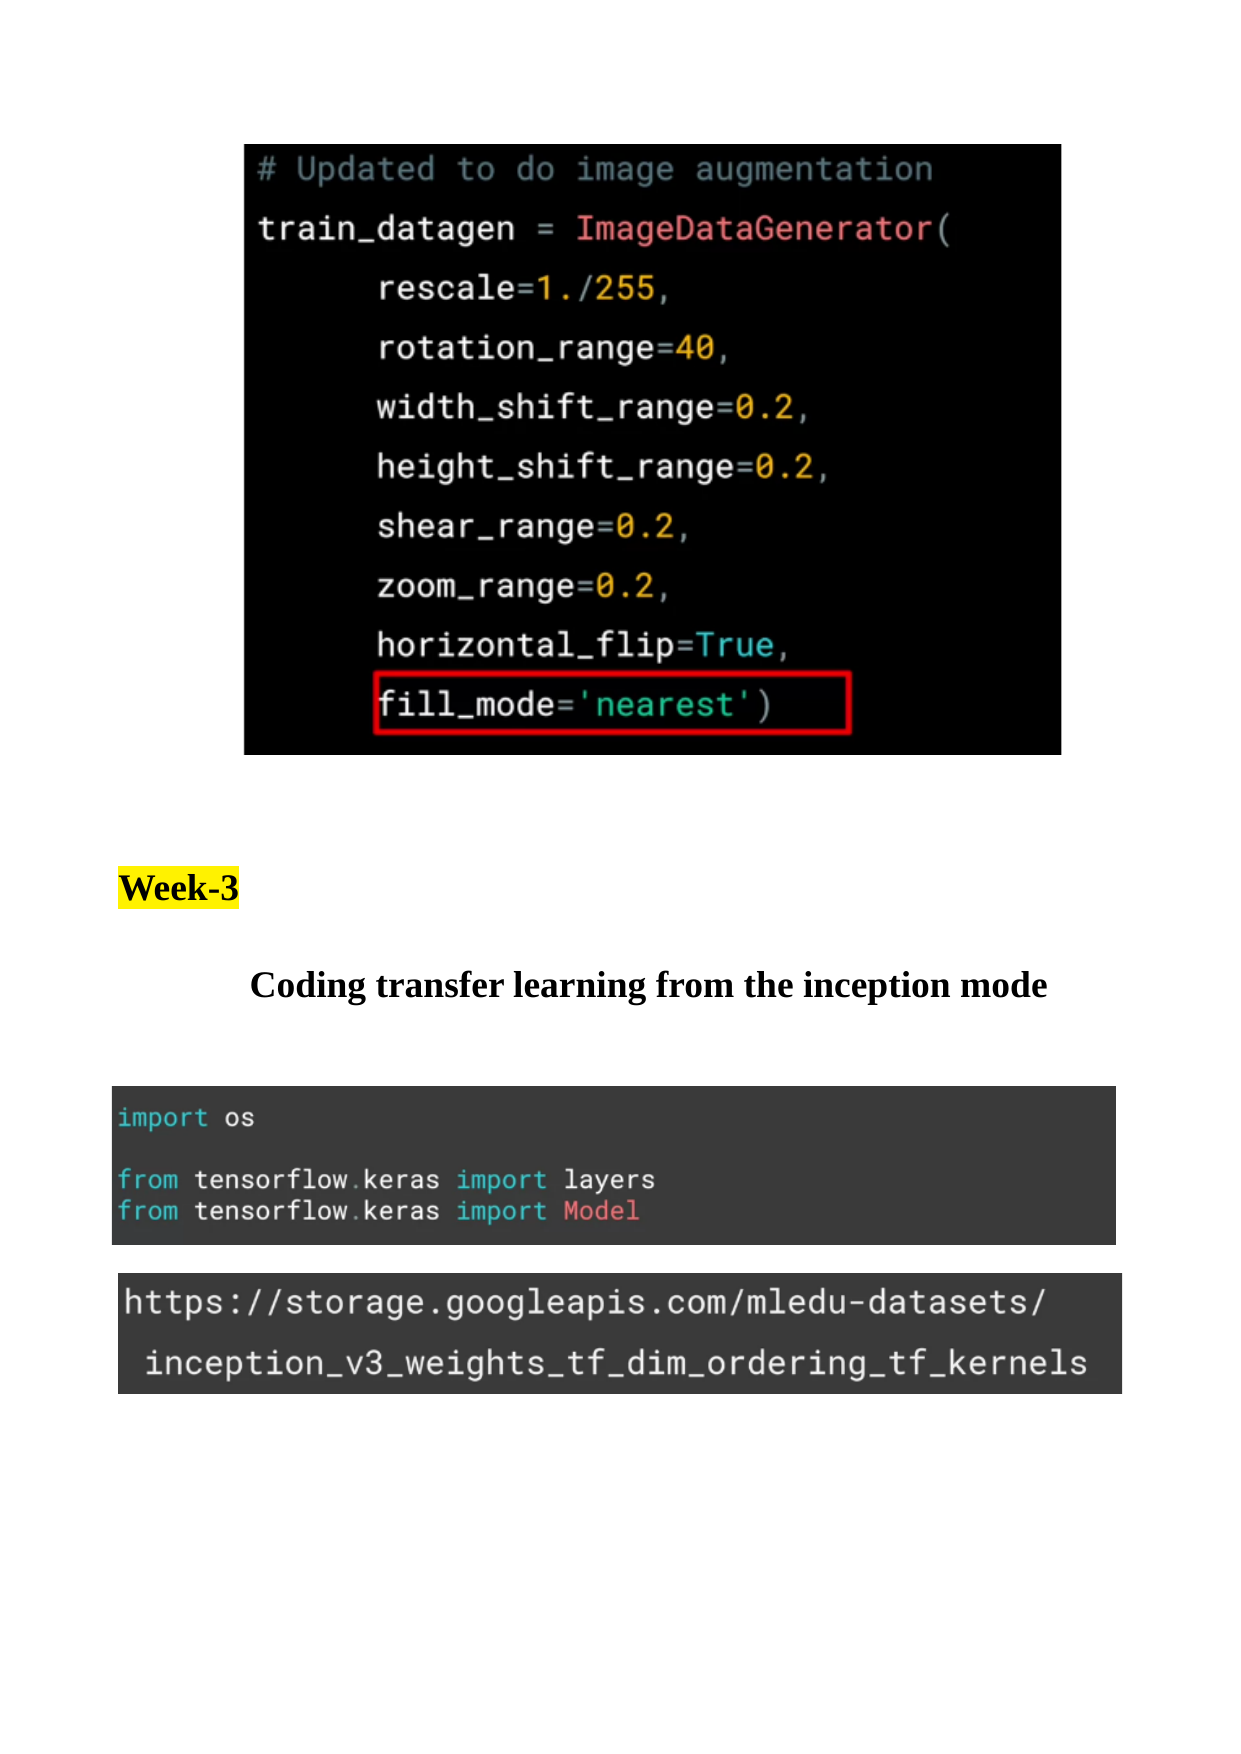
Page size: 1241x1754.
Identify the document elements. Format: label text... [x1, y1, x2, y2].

picture [111, 1086, 1116, 1245]
picture [118, 1273, 1123, 1394]
text Week-3 [118, 866, 1122, 909]
subtitle Coding transfer learning from the inception mode [118, 962, 1122, 1006]
picture [243, 144, 1062, 755]
